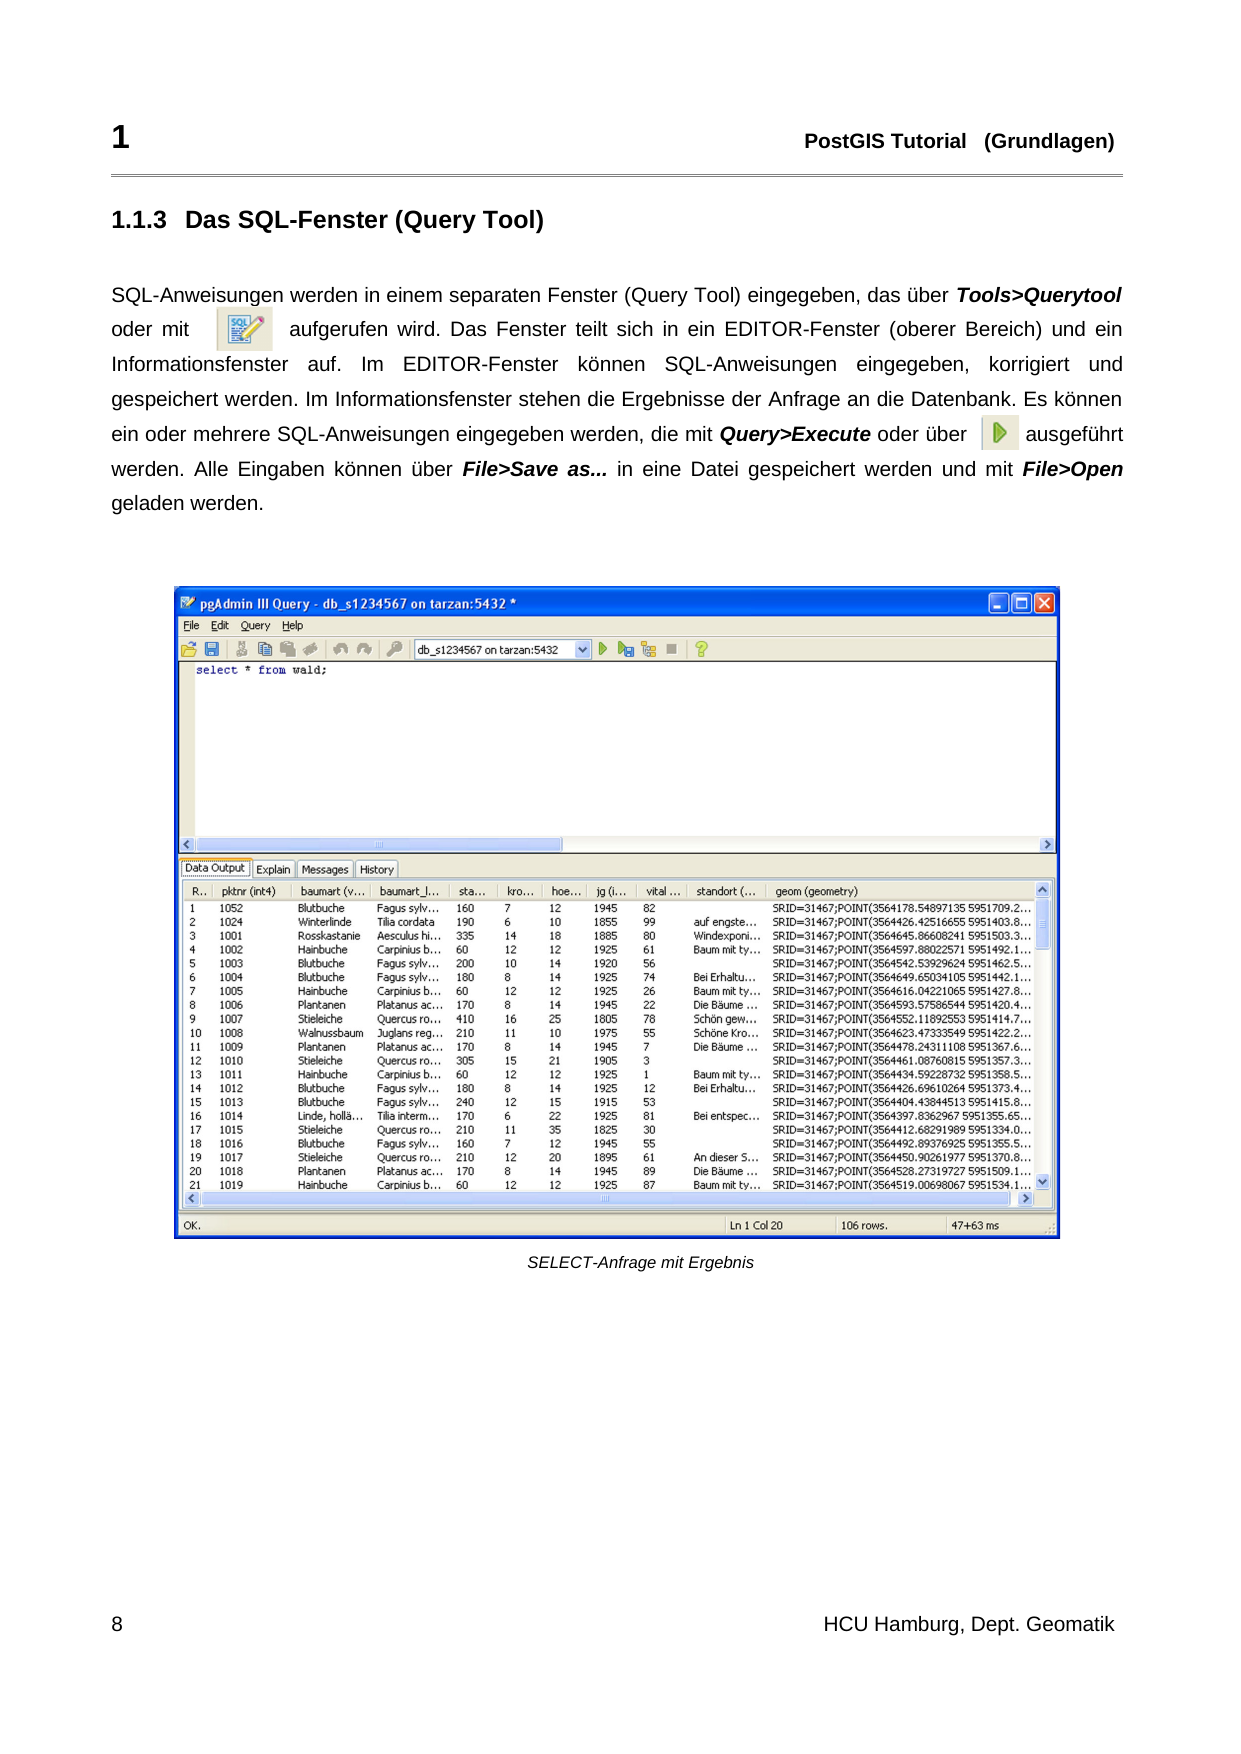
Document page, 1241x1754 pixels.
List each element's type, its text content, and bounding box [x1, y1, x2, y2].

picture [981, 415, 1020, 450]
picture [216, 306, 273, 351]
subtitle Das SQL-Fenster (Query Tool) [111, 206, 1123, 234]
picture [174, 586, 1061, 1239]
text SQL-Anweisungen werden in einem separaten Fenster (Query Tool) eingegeben, das über Tools>Querytool oder mit aufgerufen wird. Das Fenster teilt sich in ein EDITOR-Fenster (oberer Bereich) und ein Informationsfenster auf. Im EDITOR-Fenster können SQL-Anweisungen eingegeben, korrigiert und gespeichert werden. Im Informationsfenster stehen die Ergebnisse der Anfrage an die Datenbank. Es können ein oder mehrere SQL-Anweisungen eingegeben werden, die mit Query>Execute oder über ausgeführt werden. Alle Eingaben können über File>Save as... in eine Datei gespeichert werden und mit File>Open geladen werden. [111, 283, 1123, 515]
text SELECT-Anfrage mit Ergebnis [111, 599, 1123, 1273]
